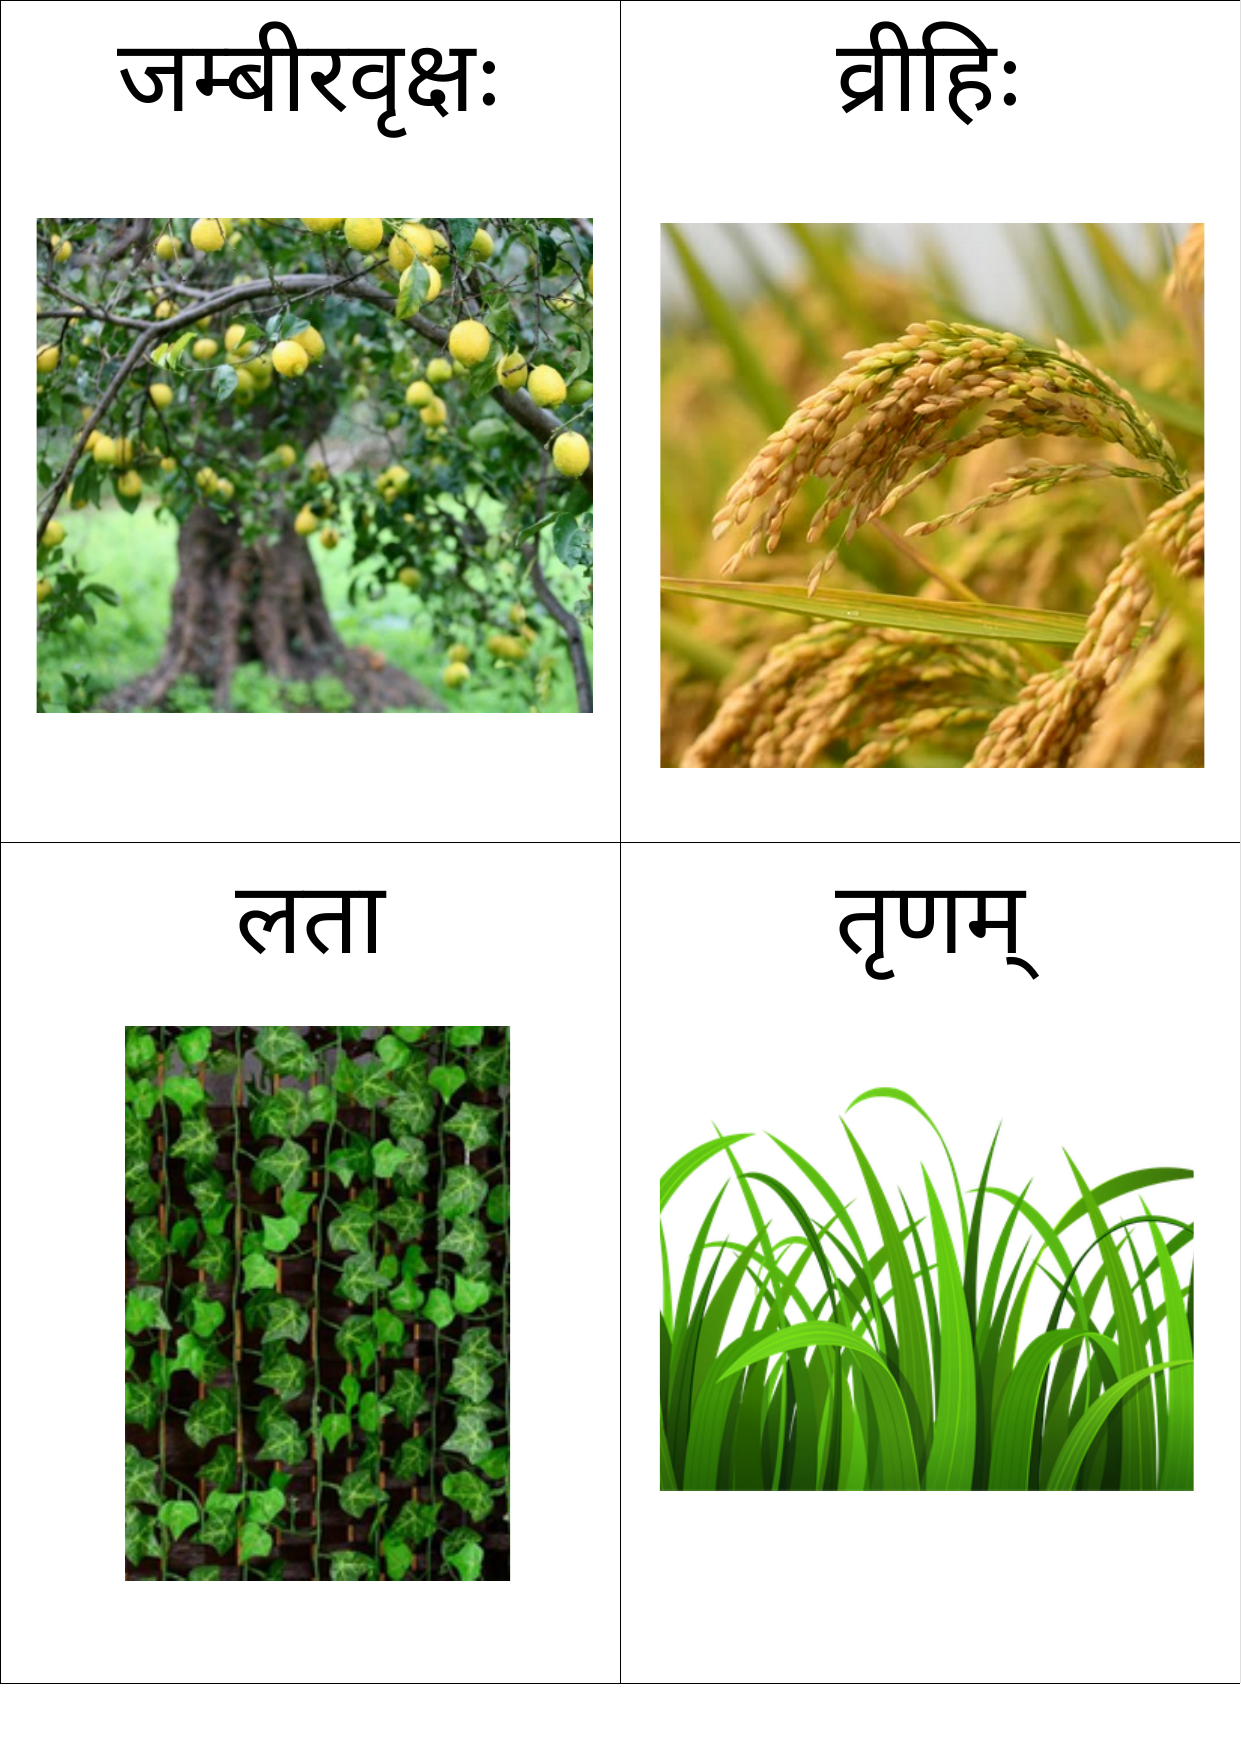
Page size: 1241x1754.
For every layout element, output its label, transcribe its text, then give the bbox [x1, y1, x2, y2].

picture [36, 218, 593, 713]
picture [660, 223, 1205, 768]
table_cell तृणम् [621, 843, 1240, 1683]
picture [659, 1086, 1194, 1491]
table_cell व्रीहिः [621, 1, 1240, 842]
picture [125, 1026, 511, 1581]
table_cell जम्बीरवृक्षः [1, 1, 620, 842]
table_cell लता [1, 843, 620, 1683]
